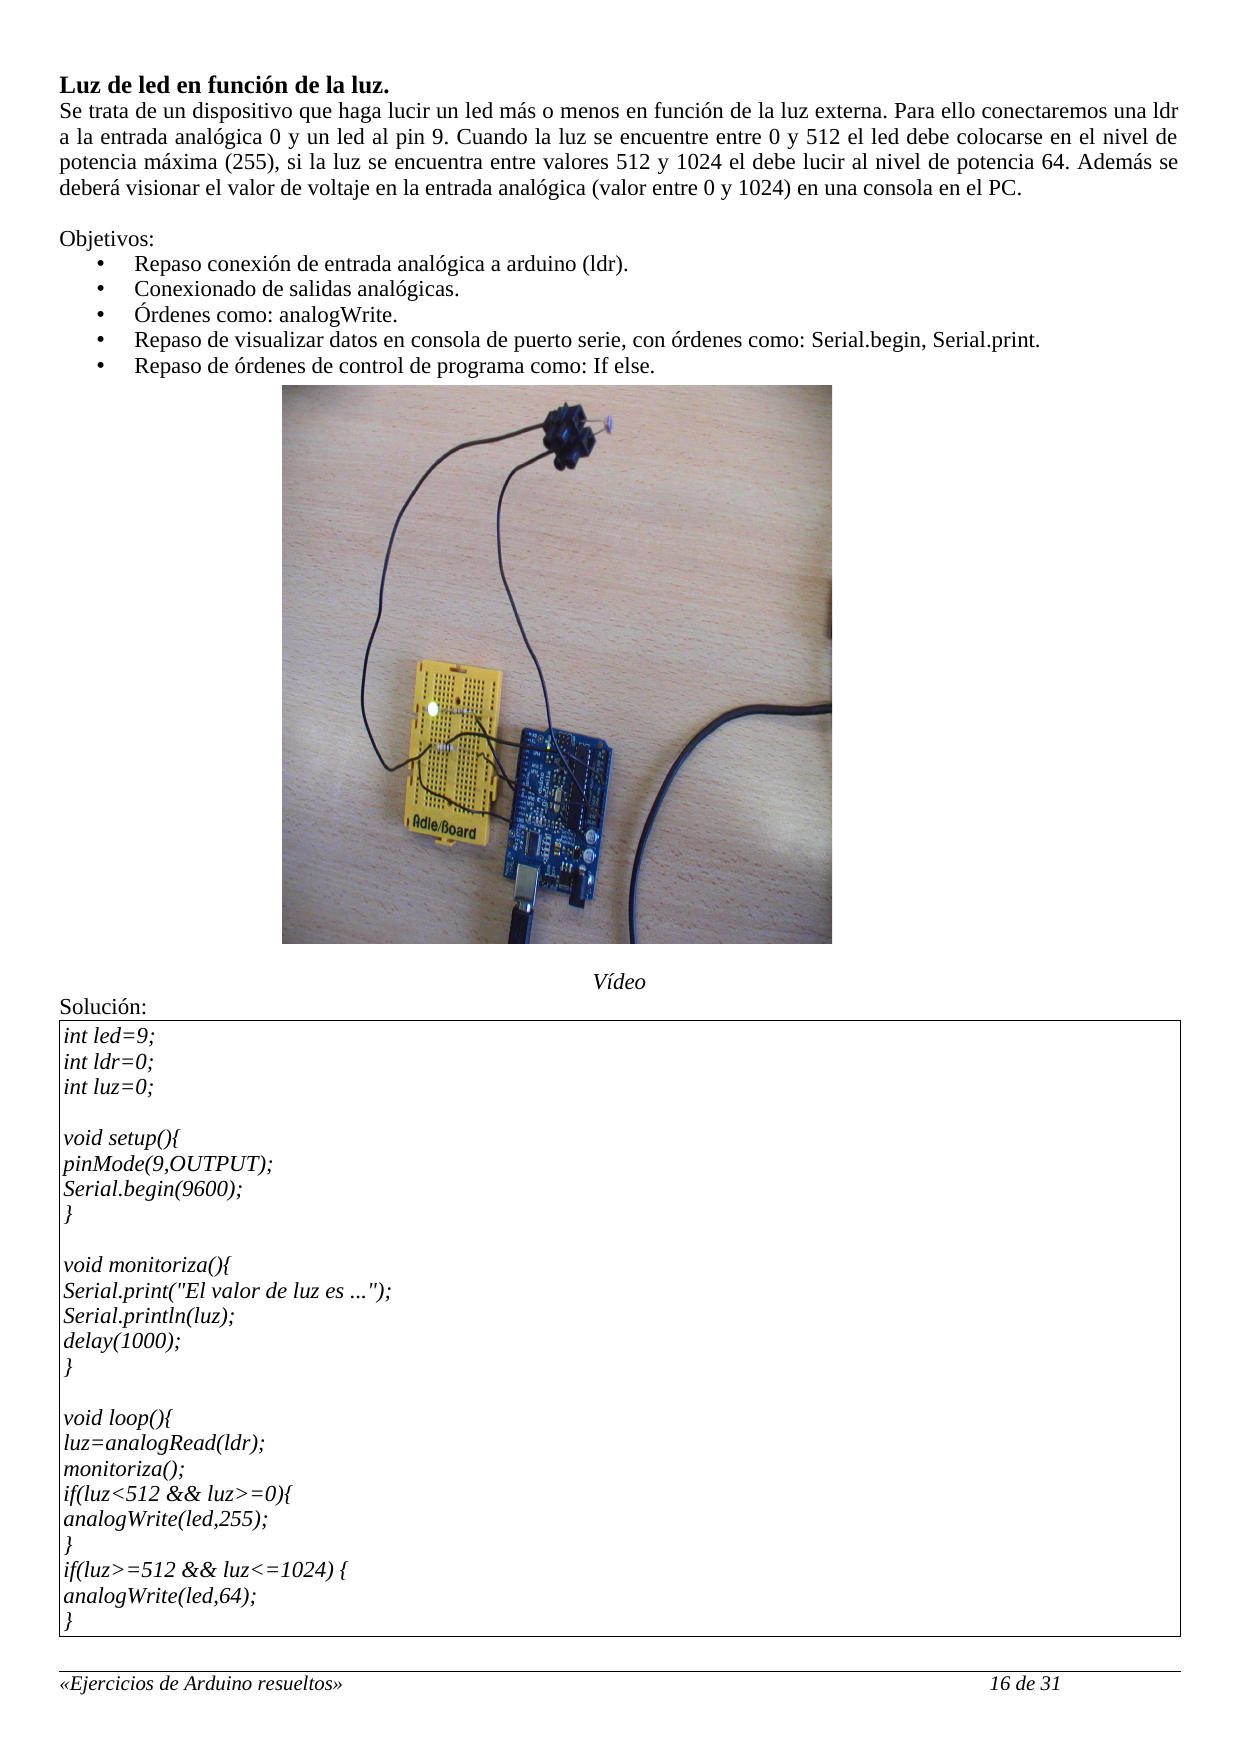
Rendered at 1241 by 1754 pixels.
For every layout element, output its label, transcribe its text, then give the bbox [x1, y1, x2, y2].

text Serial.begin(9600); [245, 1172, 1180, 1197]
text int ldr=0; [156, 1045, 1180, 1070]
text void loop(){ [60, 1401, 1180, 1426]
text pinMode(9,OUTPUT); [183, 1147, 1180, 1172]
list Repaso de visualizar datos en consola de puerto serie, con órdenes como: Serial.begin, Serial.print. [1042, 327, 1181, 353]
list Repaso de órdenes de control de programa como: If else. [656, 353, 1181, 378]
text if(luz<512 && luz>=0){ [187, 1477, 1180, 1502]
text monitoriza(); [187, 1452, 1180, 1477]
list Conexionado de salidas analógicas. [460, 276, 1181, 302]
picture [282, 385, 833, 944]
text } [74, 1350, 1180, 1375]
text } [74, 1528, 1180, 1553]
text Serial.println(luz); [238, 1299, 1180, 1324]
text Serial.print("El valor de luz es ..."); [234, 1274, 1180, 1299]
text analogWrite(led,255); [271, 1502, 1180, 1528]
text analogWrite(led,64); [259, 1579, 1180, 1604]
text int led=9; [60, 1021, 1180, 1045]
text void setup(){ [60, 1121, 1180, 1147]
text Solución: [147, 994, 1181, 1019]
text int luz=0; [156, 1070, 1180, 1096]
text Luz de led en función de la luz. [390, 71, 1181, 98]
text delay(1000); [60, 1324, 1180, 1350]
list Repaso conexión de entrada analógica a arduino (ldr). [629, 251, 1181, 276]
text Vídeo [648, 969, 1181, 994]
text } [60, 1604, 1180, 1636]
list Órdenes como: analogWrite. [97, 302, 134, 327]
list Órdenes como: analogWrite. [398, 302, 1181, 327]
text Objetivos: [160, 226, 1181, 251]
text if(luz>=512 && luz<=1024) { [74, 1553, 1180, 1579]
text } [74, 1197, 1180, 1223]
list Conexionado de salidas analógicas. [97, 276, 134, 302]
text luz=analogRead(ldr); [176, 1426, 1180, 1452]
text Vídeo [59, 969, 593, 994]
text void monitoriza(){ [60, 1248, 1180, 1274]
